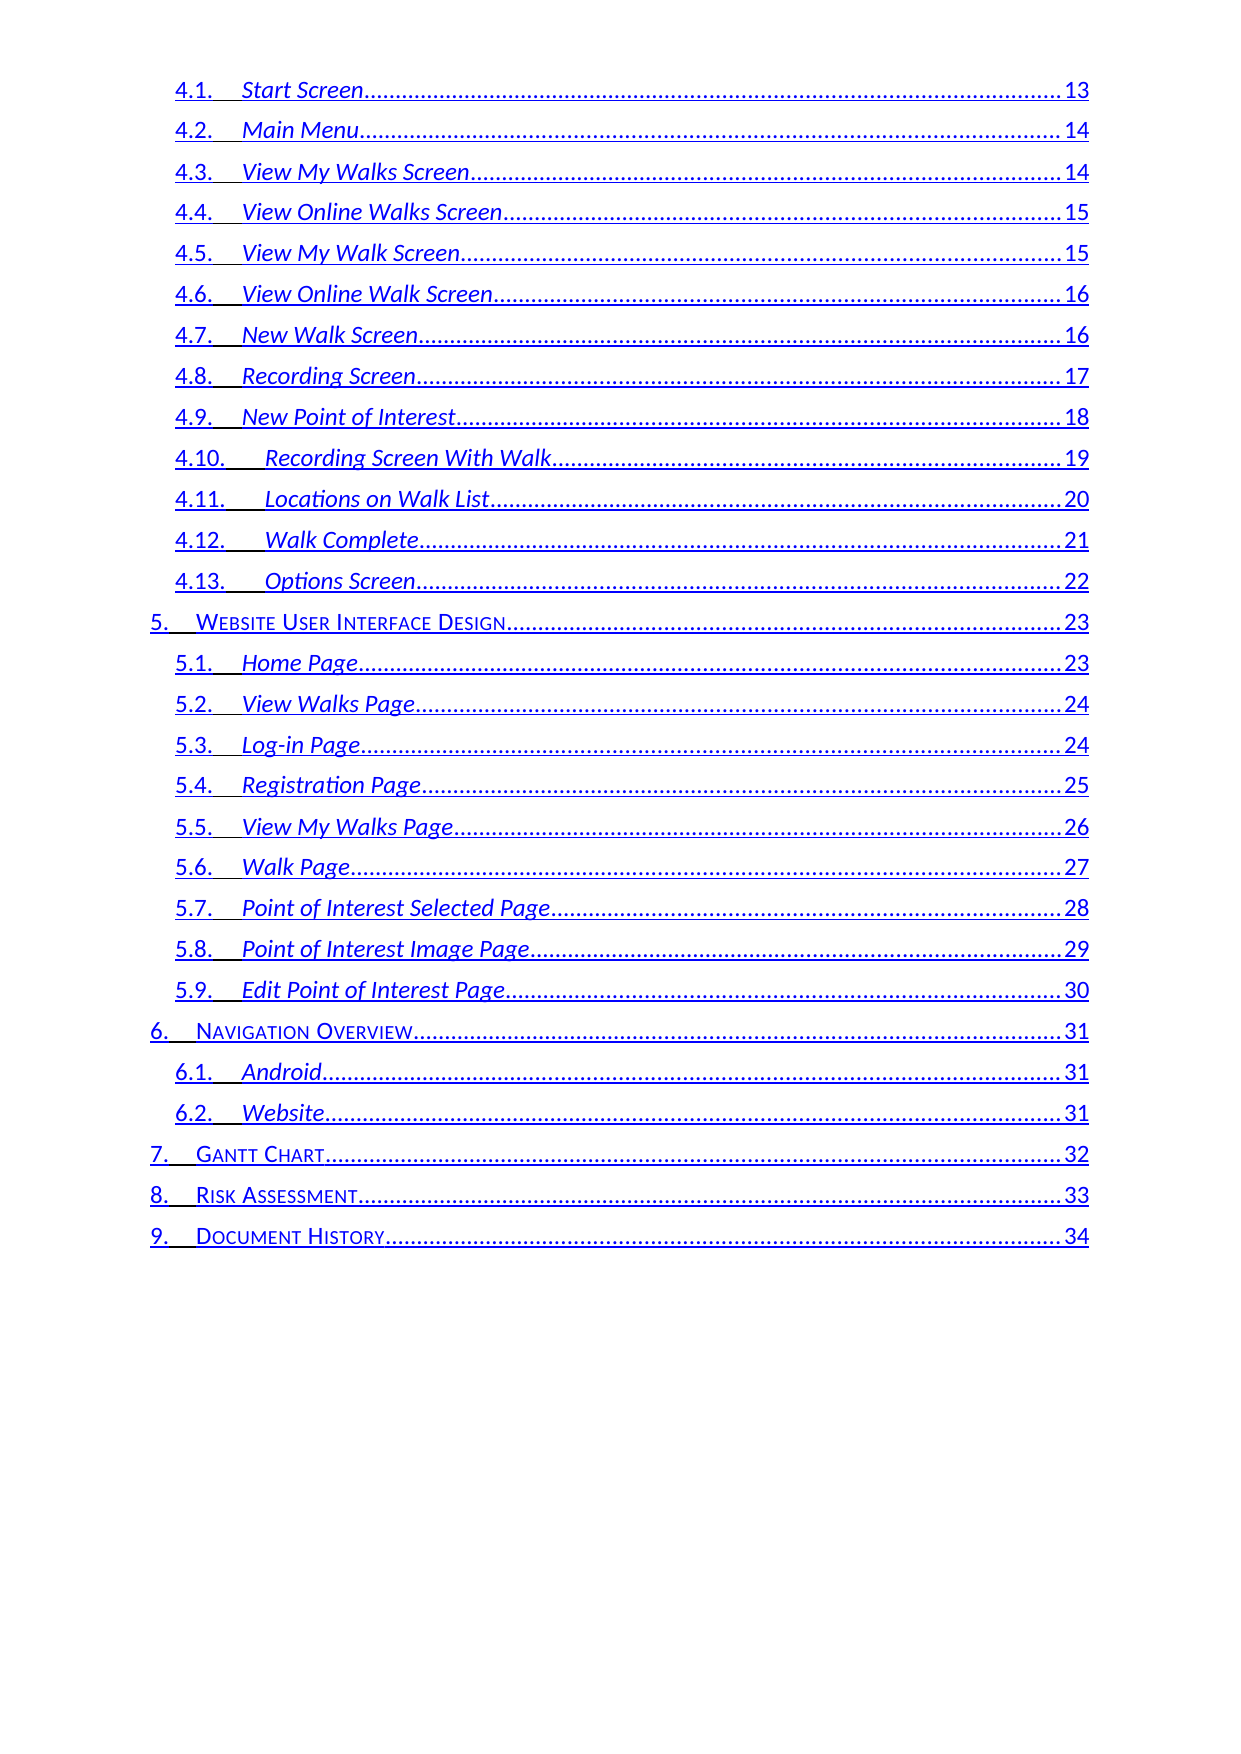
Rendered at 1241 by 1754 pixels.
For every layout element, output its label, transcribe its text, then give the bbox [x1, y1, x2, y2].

text 4.3. View My Walks Screen 14 [175, 156, 1090, 186]
text 4.6. View Online Walk Screen 16 [175, 278, 1090, 309]
text 5.1. Home Page 23 [175, 647, 1090, 677]
text 5.3. Log-in Page 24 [175, 729, 1090, 759]
text 4.7. New Walk Screen 16 [175, 319, 1090, 350]
text 5.4. Registration Page 25 [175, 770, 1090, 800]
text 6. Navigation Overview 31 [150, 1015, 1090, 1046]
text 4.4. View Online Walks Screen 15 [175, 197, 1090, 227]
text 8. Risk Assessment 33 [150, 1179, 1090, 1209]
text 5.9. Edit Point of Interest Page 30 [175, 974, 1090, 1005]
text 9. Document History 34 [150, 1220, 1090, 1251]
text 5.8. Point of Interest Image Page 29 [175, 933, 1090, 964]
text 6.2. Website 31 [175, 1097, 1090, 1128]
text 4.12. Walk Complete 21 [175, 524, 1090, 554]
text 4.5. View My Walk Screen 15 [175, 237, 1090, 268]
text 4.13. Options Screen 22 [175, 565, 1090, 596]
text 4.2. Main Menu 14 [175, 115, 1090, 145]
text 5.5. View My Walks Page 26 [175, 811, 1090, 841]
text 5.7. Point of Interest Selected Page 28 [175, 892, 1090, 923]
text 4.1. Start Screen 13 [175, 74, 1090, 104]
text 5.6. Walk Page 27 [175, 852, 1090, 882]
text 4.11. Locations on Walk List 20 [175, 483, 1090, 514]
text 5. Website User Interface Design 23 [150, 606, 1090, 636]
text 5.2. View Walks Page 24 [175, 688, 1090, 718]
text 7. Gantt Chart 32 [150, 1138, 1090, 1169]
text 6.1. Android 31 [175, 1056, 1090, 1087]
text 4.10. Recording Screen With Walk 19 [175, 442, 1090, 473]
text 4.9. New Point of Interest 18 [175, 401, 1090, 432]
text 4.8. Recording Screen 17 [175, 360, 1090, 391]
